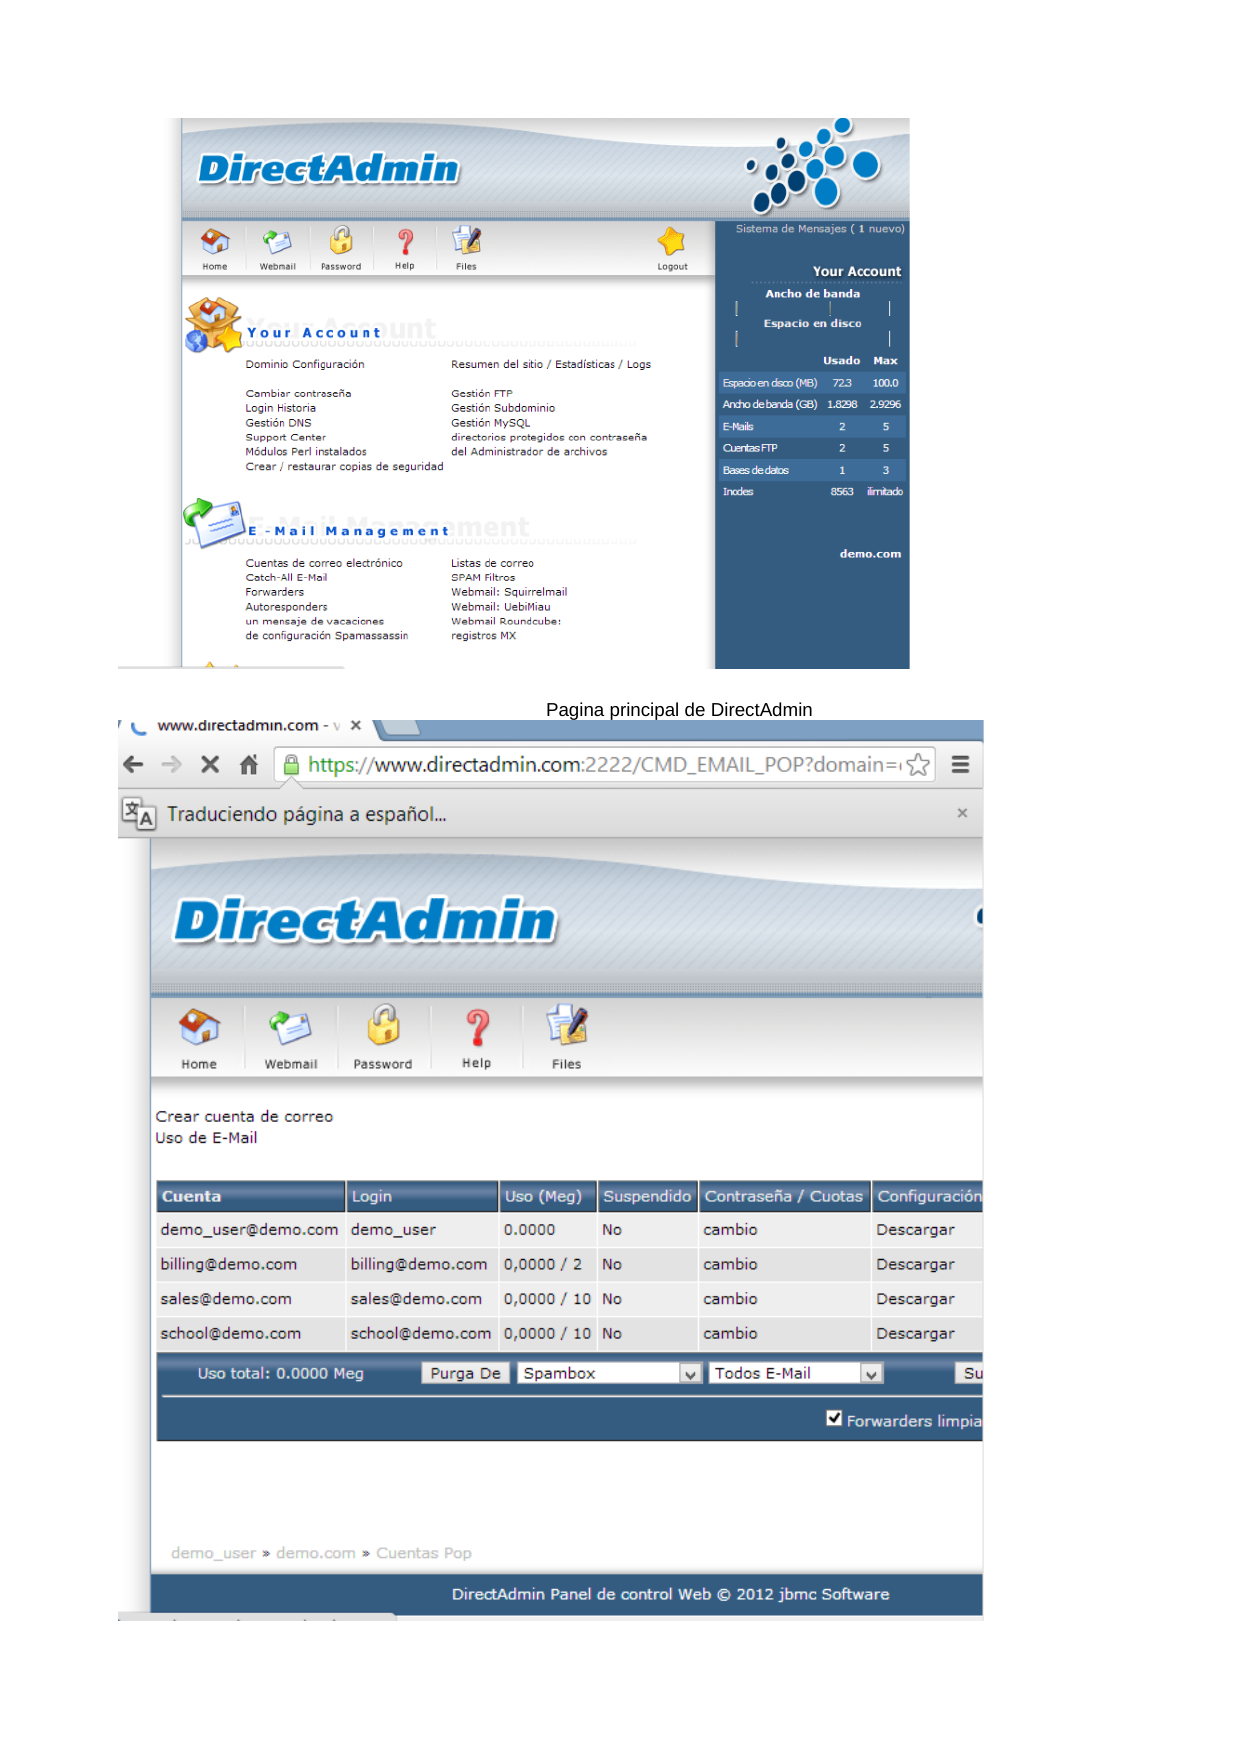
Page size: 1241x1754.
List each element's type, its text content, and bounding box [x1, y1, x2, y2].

text Pagina principal de DirectAdmin [118, 694, 1122, 721]
